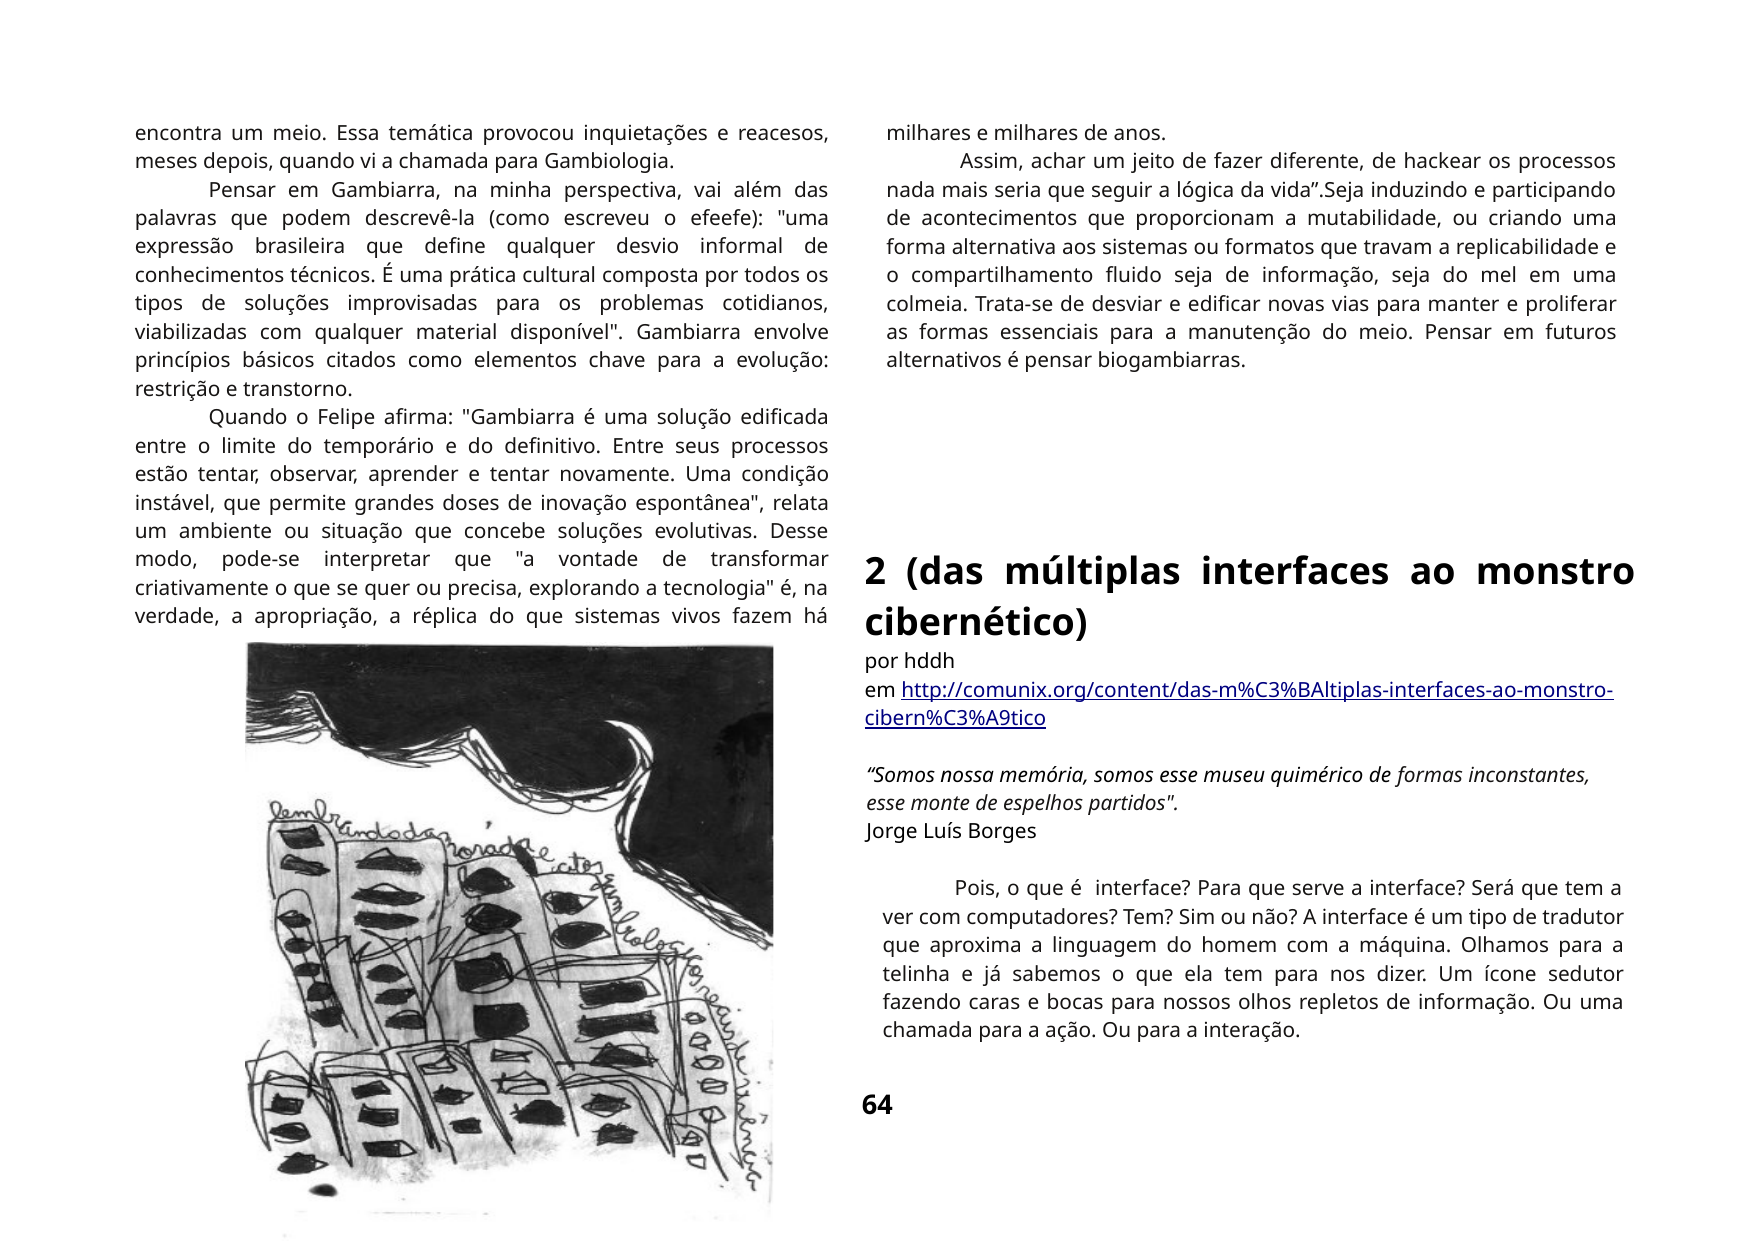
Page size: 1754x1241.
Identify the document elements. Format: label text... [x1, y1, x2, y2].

text em http://comunix.org/content/das-m%C3%BAltiplas-interfaces-ao-monstro-cibern%C3%A9tico [864, 675, 1636, 731]
text milhares e milhares de anos. [886, 118, 1617, 147]
text por hddh [864, 646, 1636, 675]
text Pois, o que é interface? Para que serve a interface? Será que tem a ver com computadores? Tem? Sim ou não? A interface é um tipo de tradutor que aproxima a linguagem do homem com a máquina. Olhamos para a telinha e já sabemos o que ela tem para nos dizer. Um ícone sedutor fazendo caras e bocas para nossos olhos repletos de informação. Ou uma chamada para a ação. Ou para a interação. [882, 873, 1625, 1044]
text “Somos nossa memória, somos esse museu quimérico de formas inconstantes, esse monte de espelhos partidos". [866, 760, 1636, 817]
text Assim, achar um jeito de fazer diferente, de hackear os processos nada mais seria que seguir a lógica da vida”.Seja induzindo e participando de acontecimentos que proporcionam a mutabilidade, ou criando uma forma alternativa aos sistemas ou formatos que travam a replicabilidade e o compartilhamento fluido seja de informação, seja do mel em uma colmeia. Trata-se de desviar e edificar novas vias para manter e proliferar as formas essenciais para a manutenção do meio. Pensar em futuros alternativos é pensar biogambiarras. [886, 147, 1617, 374]
text Jorge Luís Borges [866, 817, 1636, 845]
text encontra um meio. Essa temática provocou inquietações e reacesos, meses depois, quando vi a chamada para Gambiologia. [134, 118, 829, 175]
text Quando o Felipe afirma: "Gambiarra é uma solução edificada entre o limite do temporário e do definitivo. Entre seus processos estão tentar, observar, aprender e tentar novamente. Uma condição instável, que permite grandes doses de inovação espontânea", relata um ambiente ou situação que concebe soluções evolutivas. Desse modo, pode-se interpretar que "a vontade de transformar criativamente o que se quer ou precisa, explorando a tecnologia" é, na verdade, a apropriação, a réplica do que sistemas vivos fazem há [134, 402, 829, 630]
text 2 (das múltiplas interfaces ao monstro cibernético) [864, 545, 1636, 646]
picture [245, 642, 774, 1241]
text Pensar em Gambiarra, na minha perspectiva, vai além das palavras que podem descrevê-la (como escreveu o efeefe): "uma expressão brasileira que define qualquer desvio informal de conhecimentos técnicos. É uma prática cultural composta por todos os tipos de soluções improvisadas para os problemas cotidianos, viabilizadas com qualquer material disponível". Gambiarra envolve princípios básicos citados como elementos chave para a evolução: restrição e transtorno. [134, 175, 829, 402]
